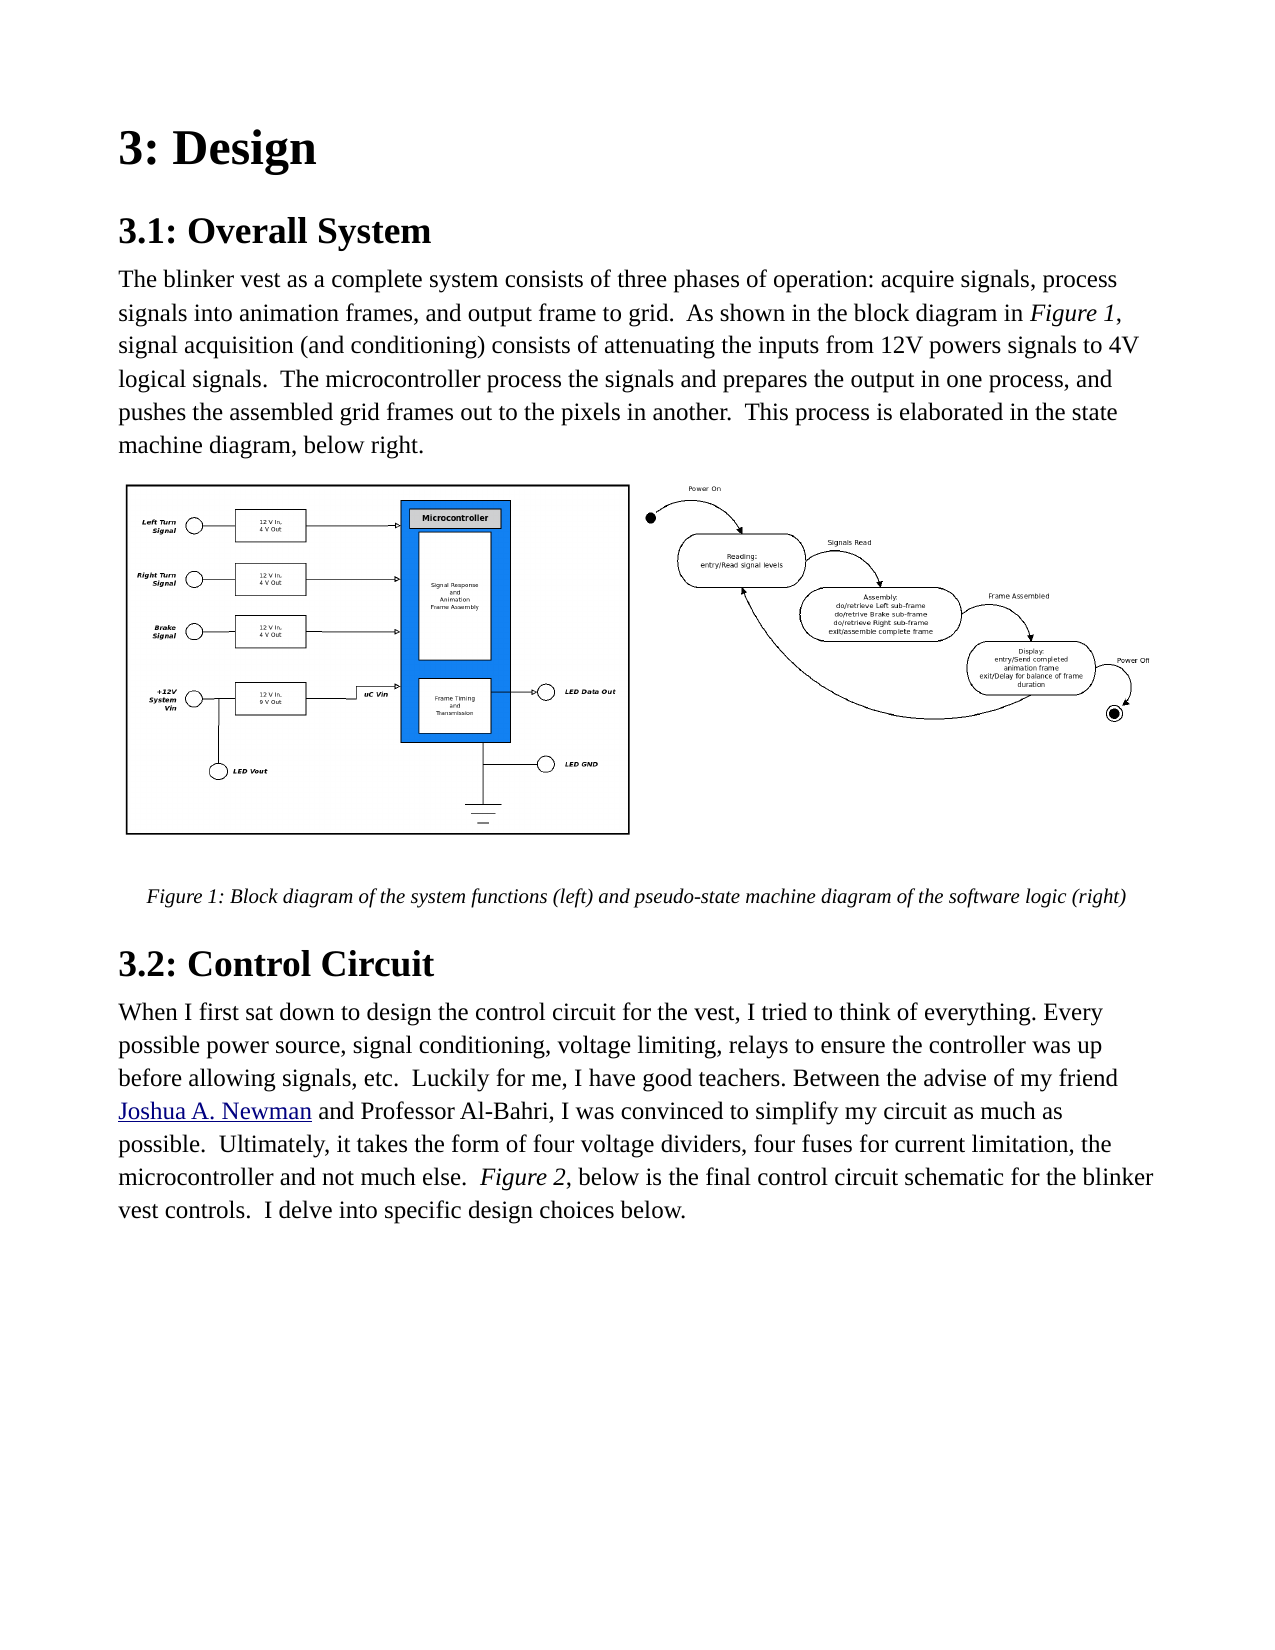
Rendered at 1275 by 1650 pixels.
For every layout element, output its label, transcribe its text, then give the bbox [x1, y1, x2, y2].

text When I first sat down to design the control circuit for the vest, I tried to think of everything. Every possible power source, signal conditioning, voltage limiting, relays to ensure the controller was up before allowing signals, etc. Luckily for me, I have good teachers. Between the advise of my friend Joshua A. Newman and Professor Al-Bahri, I was convinced to simplify my circuit as much as possible. Ultimately, it takes the form of four voltage dividers, four fuses for current limitation, the microcontroller and not much else. Figure 2, below is the final control circuit schematic for the blinker vest controls. I delve into specific design choices below. [118, 997, 1157, 1224]
subtitle 3.2: Control Circuit [118, 941, 1157, 984]
text Figure 1: Block diagram of the system functions (left) and pseudo-state machine diagram of the software logic (right) [118, 884, 1157, 908]
table_header [118, 477, 637, 871]
subtitle 3: Design [118, 118, 1157, 176]
table_header [638, 477, 1157, 871]
text The blinker vest as a complete system consists of three phases of operation: acquire signals, process signals into animation frames, and output frame to grid. As shown in the block diagram in Figure 1, signal acquisition (and conditioning) consists of attenuating the inputs from 12V powers signals to 4V logical signals. The microcontroller process the signals and prepares the output in one process, and pushes the assembled grid frames out to the pixels in another. This process is elaborated in the state machine diagram, below right. [118, 264, 1157, 458]
picture [125, 484, 630, 835]
subtitle 3.1: Overall System [118, 209, 1157, 252]
picture [645, 484, 1150, 722]
